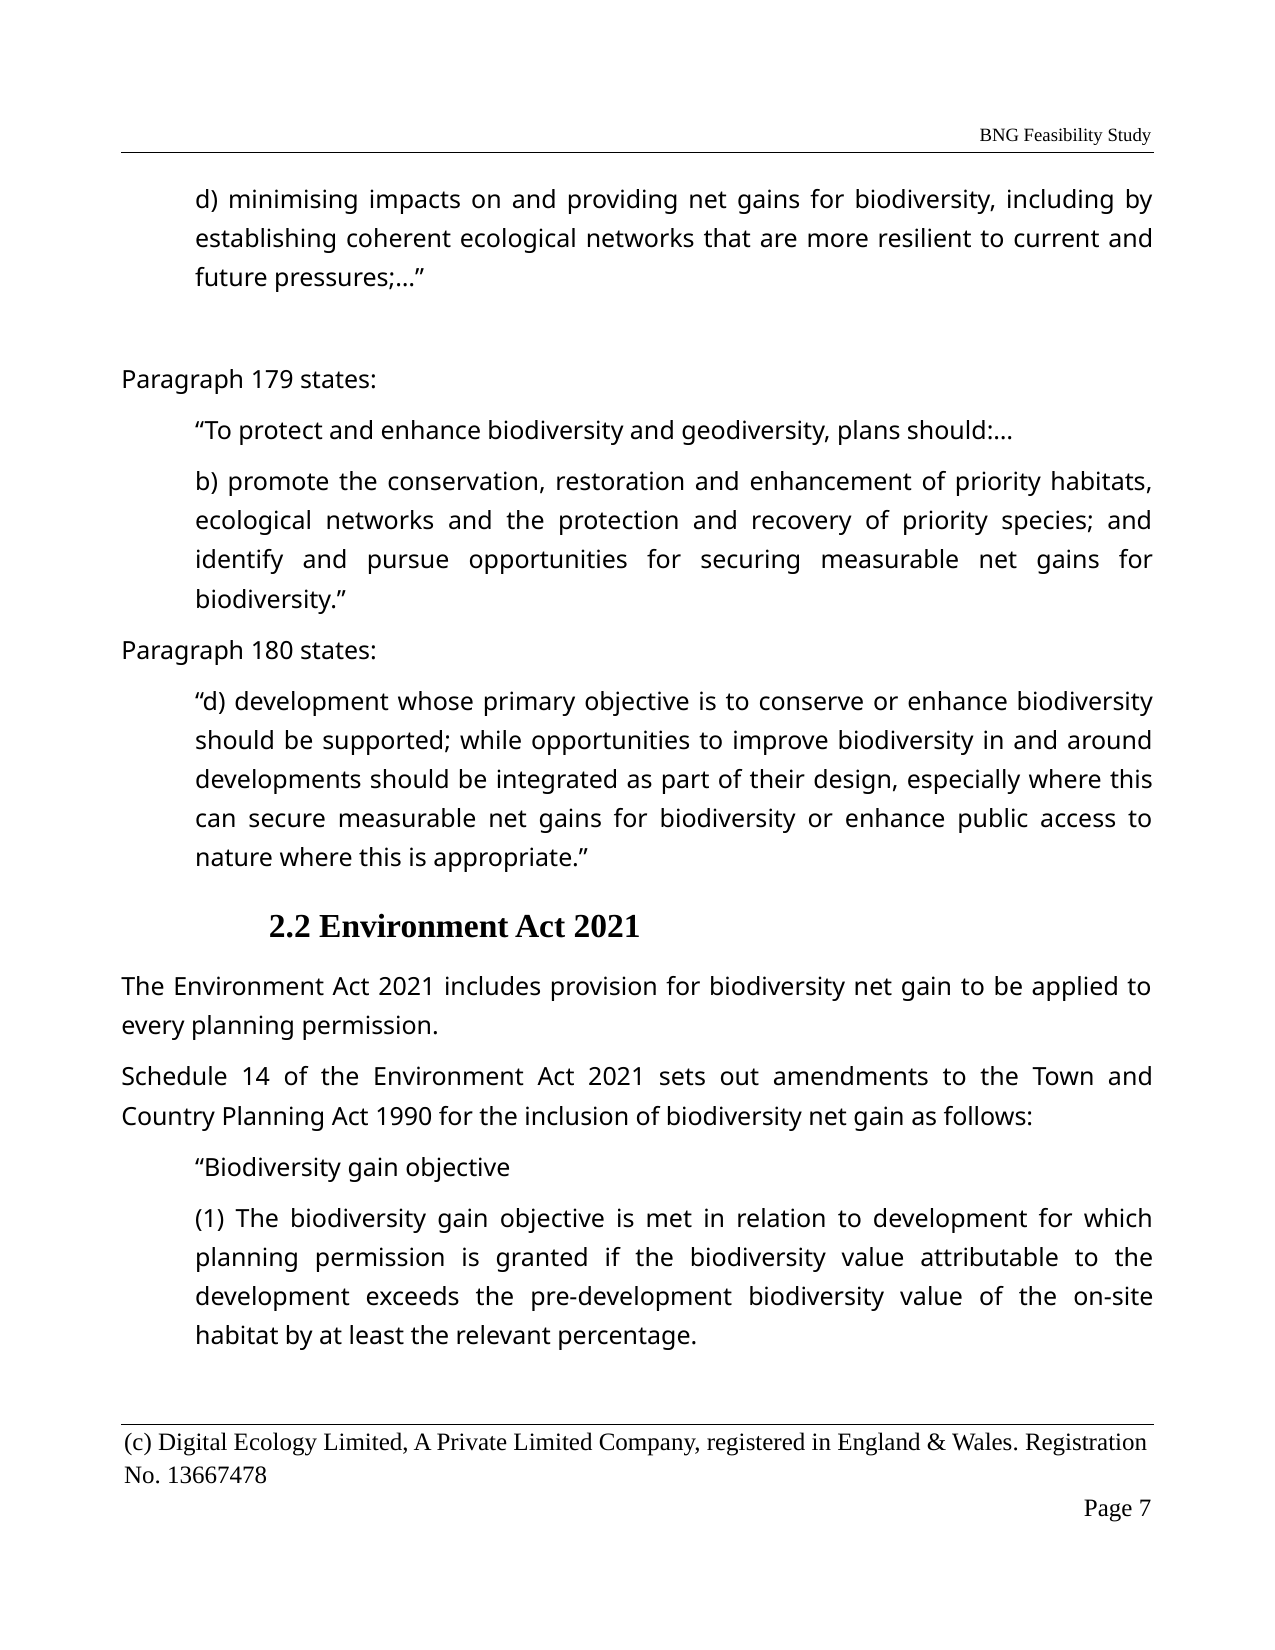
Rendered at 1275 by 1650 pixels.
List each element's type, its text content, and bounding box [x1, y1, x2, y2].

text “d) development whose primary objective is to conserve or enhance biodiversity should be supported; while opportunities to improve biodiversity in and around developments should be integrated as part of their design, especially where this can secure measurable net gains for biodiversity or enhance public access to nature where this is appropriate.” [195, 683, 1154, 874]
text Paragraph 179 states: [121, 362, 1154, 396]
text d) minimising impacts on and providing net gains for biodiversity, including by establishing coherent ecological networks that are more resilient to current and future pressures;…” [195, 181, 1154, 294]
text Schedule 14 of the Environment Act 2021 sets out amendments to the Town and Country Planning Act 1990 for the inclusion of biodiversity net gain as follows: [121, 1059, 1154, 1132]
subtitle 2.2 Environment Act 2021 [196, 906, 1154, 944]
text Paragraph 180 states: [121, 632, 1154, 666]
text “Biodiversity gain objective [195, 1149, 1154, 1183]
text “To protect and enhance biodiversity and geodiversity, plans should:… [195, 413, 1154, 447]
text (1) The biodiversity gain objective is met in relation to development for which planning permission is granted if the biodiversity value attributable to the development exceeds the pre-development biodiversity value of the on-site habitat by at least the relevant percentage. [195, 1200, 1154, 1352]
text b) promote the conservation, restoration and enhancement of priority habitats, ecological networks and the protection and recovery of priority species; and identify and pursue opportunities for securing measurable net gains for biodiversity.” [195, 464, 1154, 615]
text The Environment Act 2021 includes provision for biodiversity net gain to be applied to every planning permission. [121, 969, 1154, 1042]
